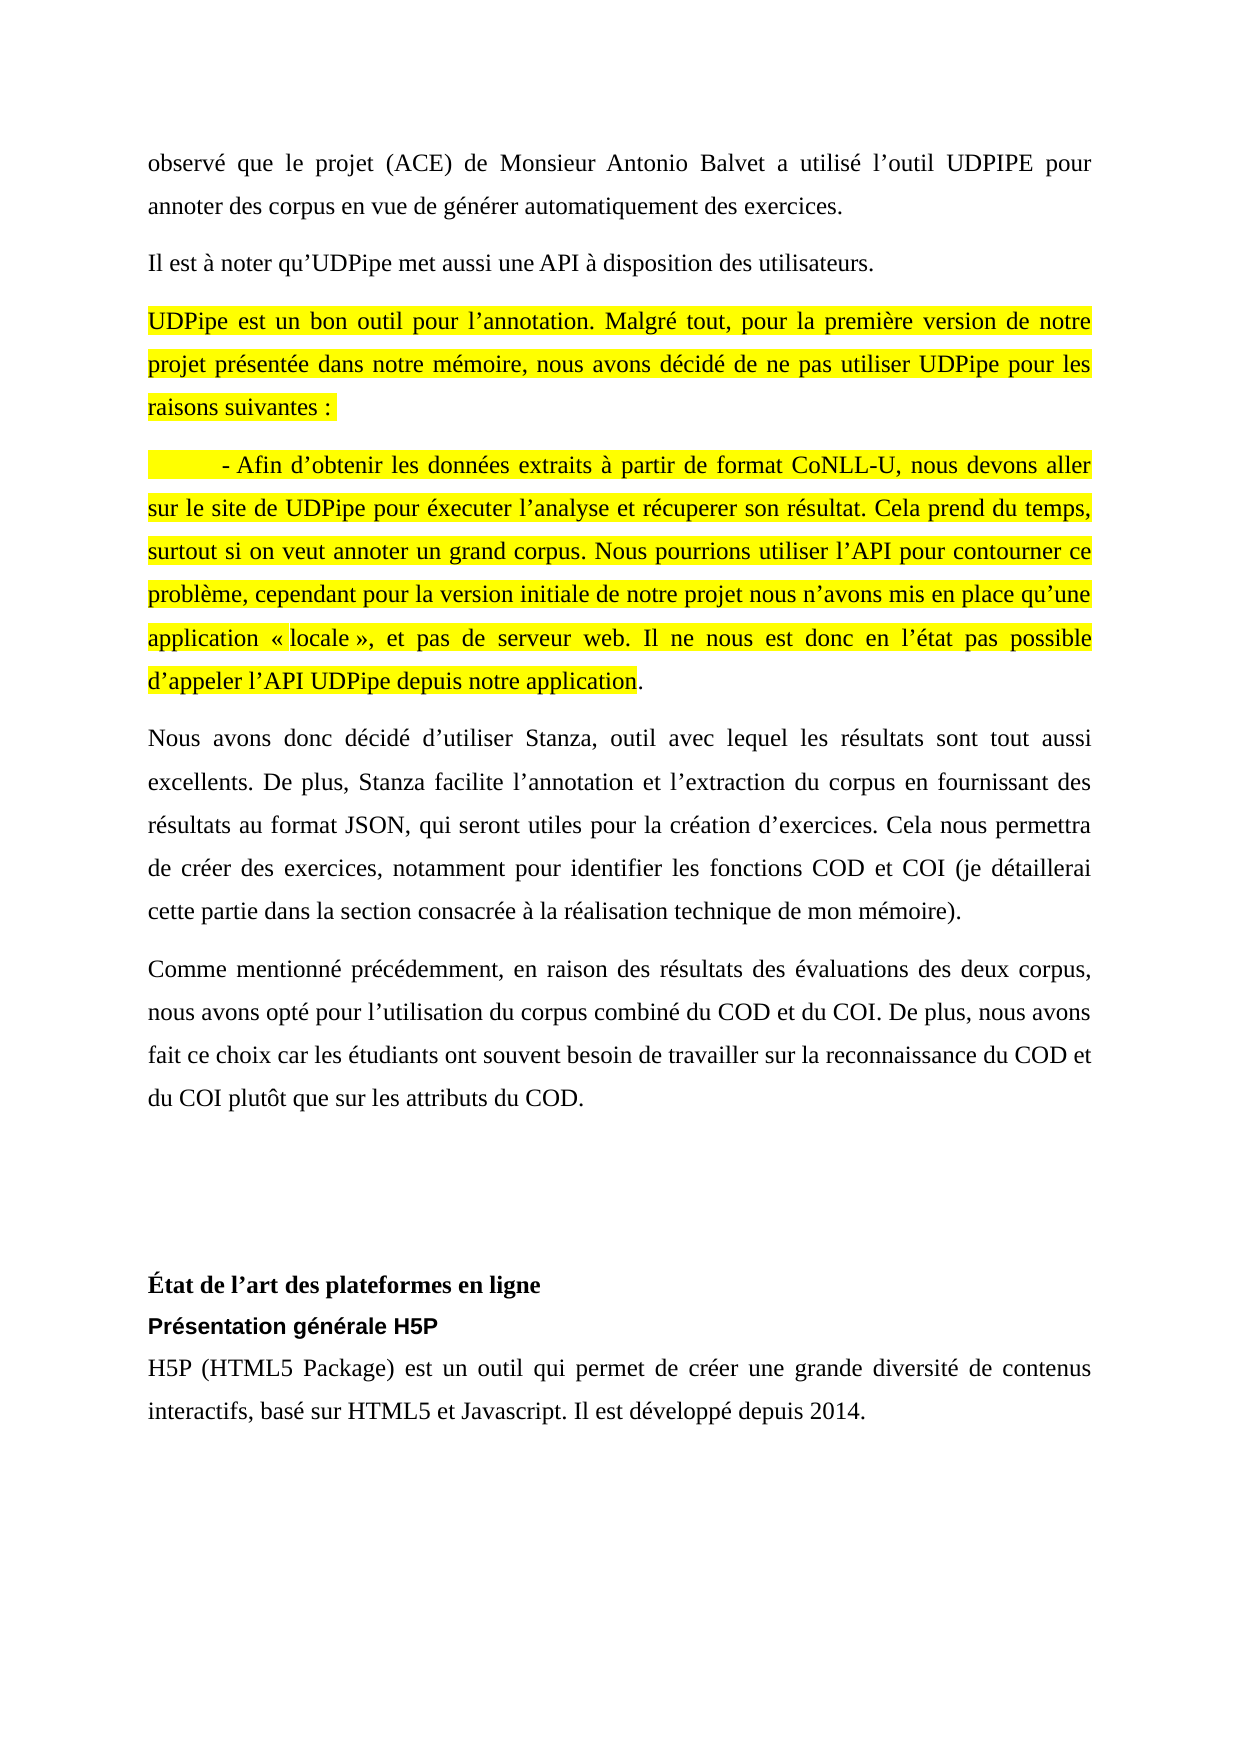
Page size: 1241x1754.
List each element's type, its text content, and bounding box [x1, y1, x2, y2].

text - Afin d’obtenir les données extraits à partir de format CoNLL-U, nous devons aller sur le site de UDPipe pour éxecuter l’analyse et récuperer son résultat. Cela prend du temps, surtout si on veut annoter un grand corpus. Nous pourrions utiliser l’API pour contourner ce problème, cependant pour la version initiale de notre projet nous n’avons mis en place qu’une application « locale », et pas de serveur web. Il ne nous est donc en l’état pas possible d’appeler l’API UDPipe depuis notre application. [148, 450, 1092, 694]
subtitle Présentation générale H5P [148, 1313, 1092, 1339]
subtitle État de l’art des plateformes en ligne [148, 1270, 1092, 1299]
text Il est à noter qu’UDPipe met aussi une API à disposition des utilisateurs. [148, 248, 1092, 277]
text H5P (HTML5 Package) est un outil qui permet de créer une grande diversité de contenus interactifs, basé sur HTML5 et Javascript. Il est développé depuis 2014. [148, 1353, 1092, 1424]
text observé que le projet (ACE) de Monsieur Antonio Balvet a utilisé l’outil UDPIPE pour annoter des corpus en vue de générer automatiquement des exercices. [148, 148, 1092, 219]
text Nous avons donc décidé d’utiliser Stanza, outil avec lequel les résultats sont tout aussi excellents. De plus, Stanza facilite l’annotation et l’extraction du corpus en fournissant des résultats au format JSON, qui seront utiles pour la création d’exercices. Cela nous permettra de créer des exercices, notamment pour identifier les fonctions COD et COI (je détaillerai cette partie dans la section consacrée à la réalisation technique de mon mémoire). [148, 723, 1092, 925]
text Comme mentionné précédemment, en raison des résultats des évaluations des deux corpus, nous avons opté pour l’utilisation du corpus combiné du COD et du COI. De plus, nous avons fait ce choix car les étudiants ont souvent besoin de travailler sur la reconnaissance du COD et du COI plutôt que sur les attributs du COD. [148, 954, 1092, 1112]
text UDPipe est un bon outil pour l’annotation. Malgré tout, pour la première version de notre projet présentée dans notre mémoire, nous avons décidé de ne pas utiliser UDPipe pour les raisons suivantes : [148, 306, 1092, 421]
